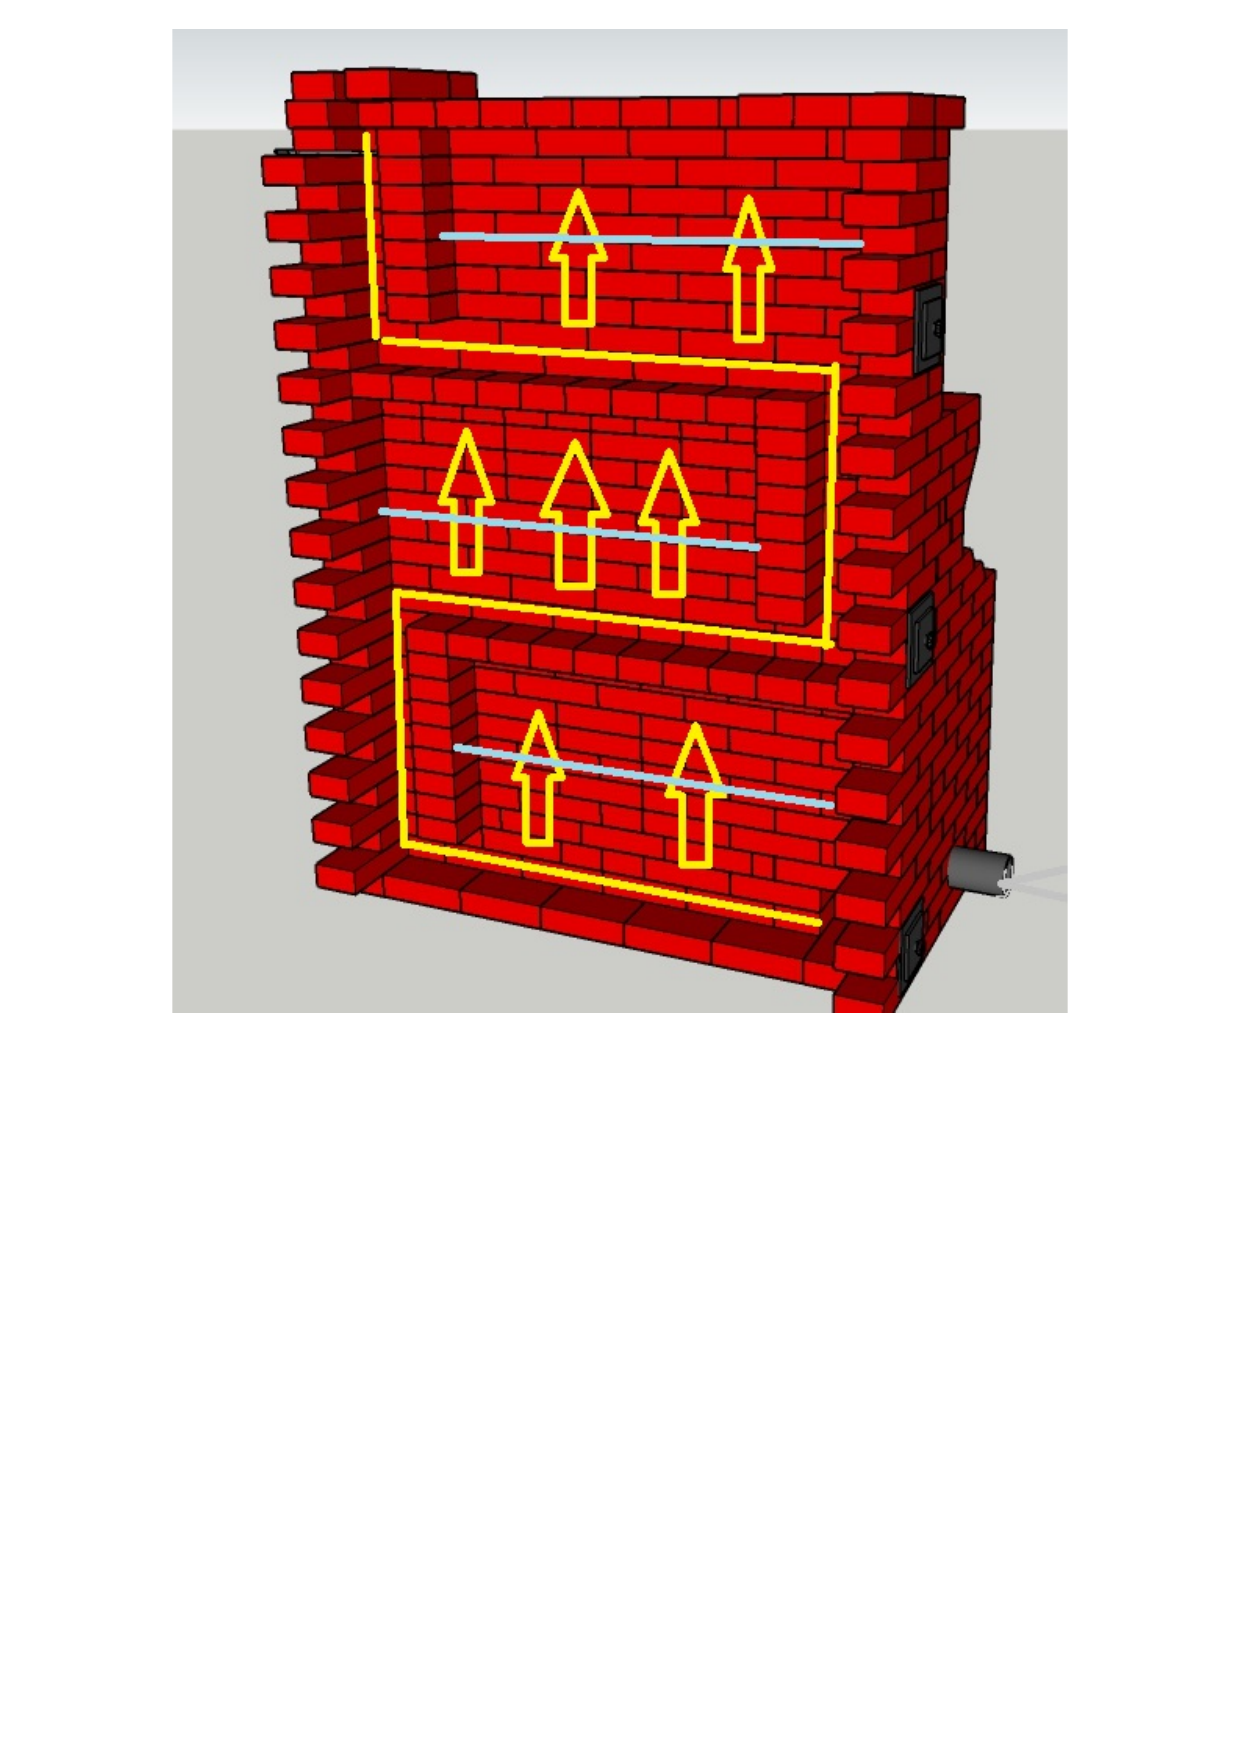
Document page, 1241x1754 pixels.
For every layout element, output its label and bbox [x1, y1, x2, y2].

picture [172, 29, 1068, 1013]
